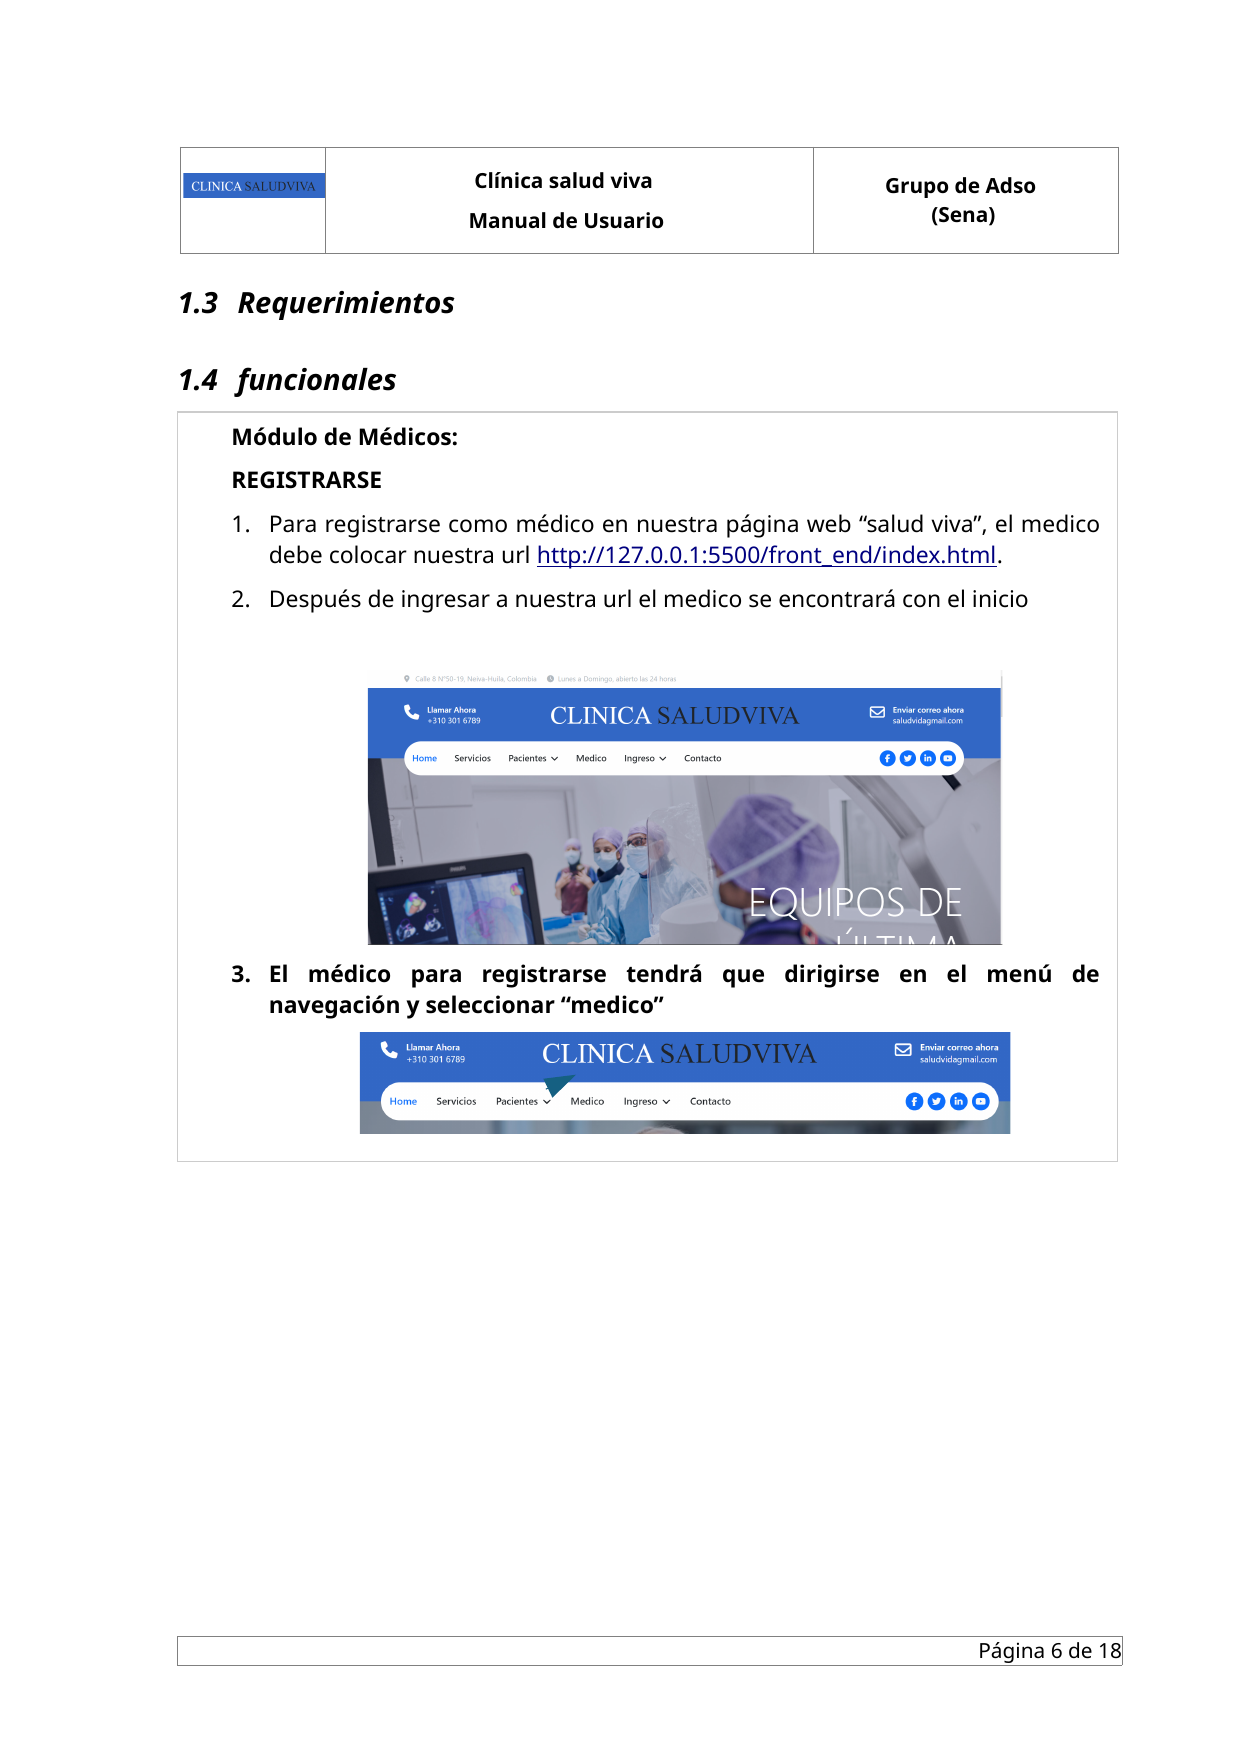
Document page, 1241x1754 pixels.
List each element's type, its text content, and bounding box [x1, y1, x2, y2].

list Para registrarse como médico en nuestra página web “salud viva”, el medico debe colocar nuestra url http://127.0.0.1:5500/front_end/index.html. [231, 508, 1101, 570]
list Después de ingresar a nuestra url el medico se encontrará con el inicio [231, 583, 1101, 614]
subtitle Requerimientos [177, 282, 1122, 322]
subtitle funcionales [177, 359, 1122, 399]
text Módulo de Médicos: [231, 420, 1101, 452]
list El médico para registrarse tendrá que dirigirse en el menú de navegación y seleccionar “medico” [231, 957, 1101, 1020]
text REGISTRARSE [231, 464, 1101, 495]
